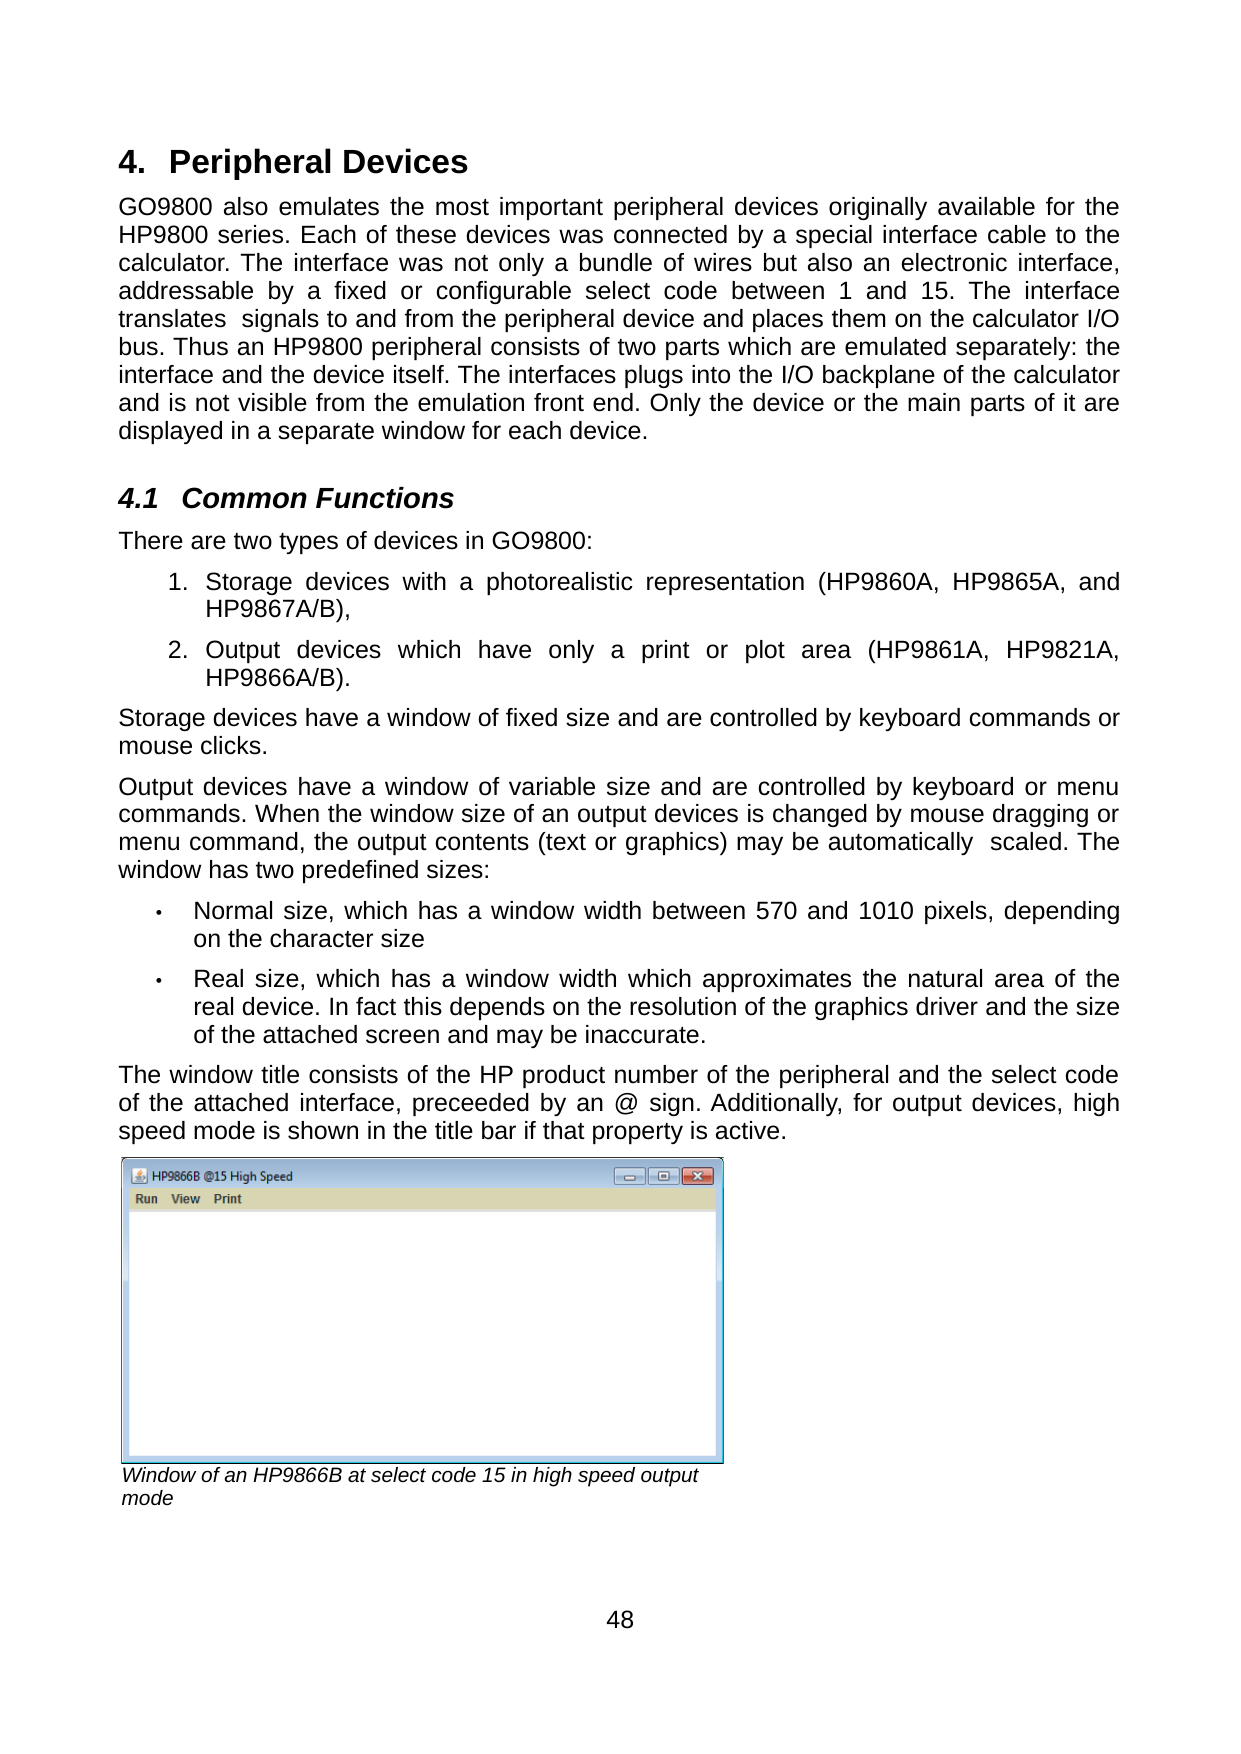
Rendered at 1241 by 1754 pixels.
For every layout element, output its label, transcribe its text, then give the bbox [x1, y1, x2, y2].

list Normal size, which has a window width between 570 and 1010 pixels, depending on the character size [156, 897, 1122, 952]
subtitle Peripheral Devices [118, 143, 1122, 181]
picture [121, 1157, 724, 1464]
text GO9800 also emulates the most important peripheral devices originally available for the HP9800 series. Each of these devices was connected by a special interface cable to the calculator. The interface was not only a bundle of wires but also an electronic interface, addressable by a fixed or configurable select code between 1 and 15. The interface translates signals to and from the peripheral device and places them on the calculator I/O bus. Thus an HP9800 peripheral consists of two parts which are emulated separately: the interface and the device itself. The interfaces plugs into the I/O backplane of the calculator and is not visible from the emulation front end. Only the device or the main parts of it are displayed in a separate window for each device. [118, 193, 1122, 444]
text Window of an HP9866B at select code 15 in high speed output mode [121, 1464, 724, 1510]
list Real size, which has a window width which approximates the natural area of the real device. In fact this depends on the resolution of the graphics driver and the size of the attached screen and may be inaccurate. [156, 965, 1122, 1049]
text Output devices have a window of variable size and are controlled by keyboard or menu commands. When the window size of an output devices is changed by mouse dragging or menu command, the output contents (text or graphics) may be automatically scaled. The window has two predefined sizes: [118, 772, 1122, 884]
subtitle Common Functions [118, 482, 1122, 514]
list Storage devices with a photorealistic representation (HP9860A, HP9865A, and HP9867A/B), [168, 567, 1122, 623]
text There are two types of devices in GO9800: [118, 527, 1122, 555]
text The window title consists of the HP product number of the peripheral and the select code of the attached interface, preceeded by an @ sign. Additionally, for output devices, high speed mode is shown in the title bar if that property is active. [118, 1061, 1122, 1145]
text Storage devices have a window of fixed size and are controlled by keyboard commands or mouse clicks. [118, 704, 1122, 760]
list Output devices which have only a print or plot area (HP9861A, HP9821A, HP9866A/B). [168, 636, 1122, 692]
